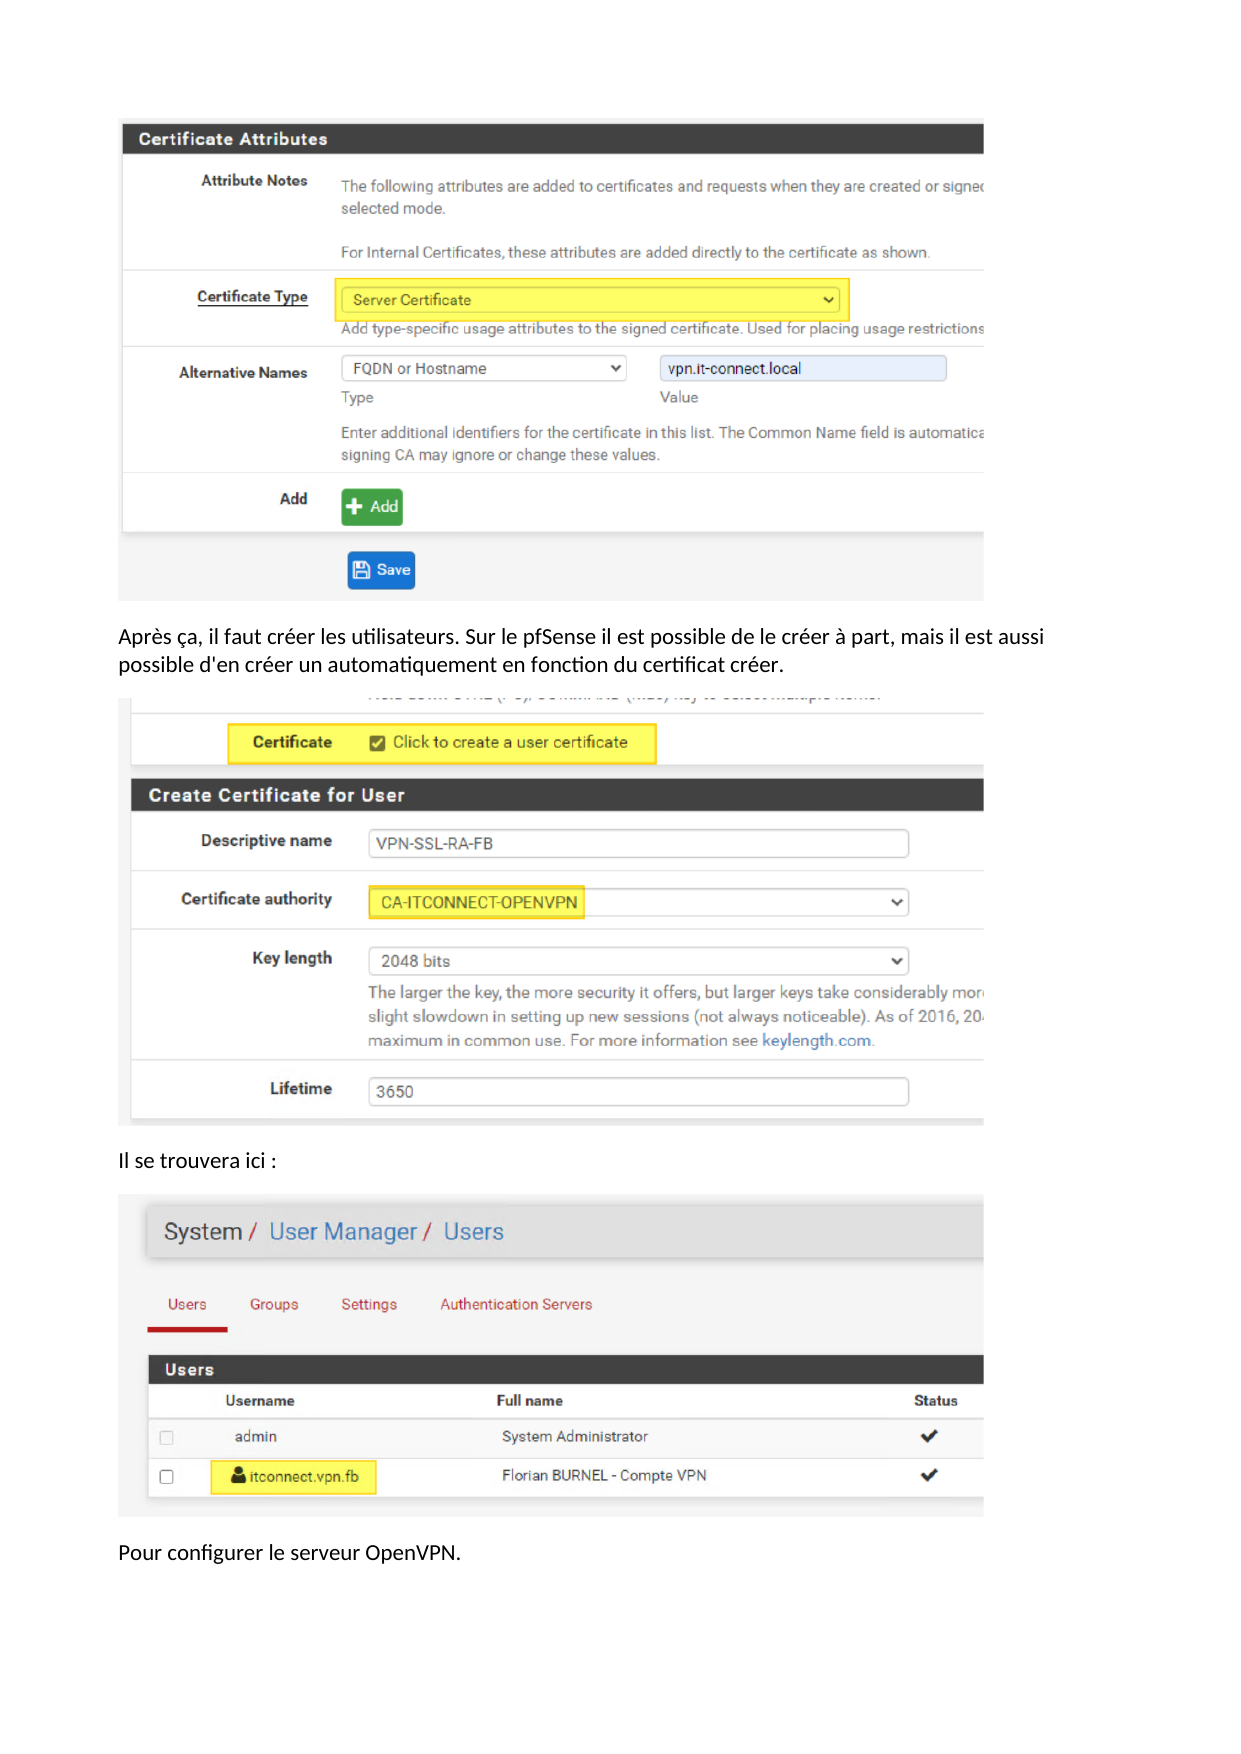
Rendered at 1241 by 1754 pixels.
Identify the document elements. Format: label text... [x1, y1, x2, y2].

text Il se trouvera ici : [118, 1146, 1122, 1174]
text Pour configurer le serveur OpenVPN. [118, 1538, 1122, 1566]
text Après ça, il faut créer les utilisateurs. Sur le pfSense il est possible de le créer à part, mais il est aussi possible d'en créer un automatiquement en fonction du certificat créer. [118, 622, 1122, 678]
